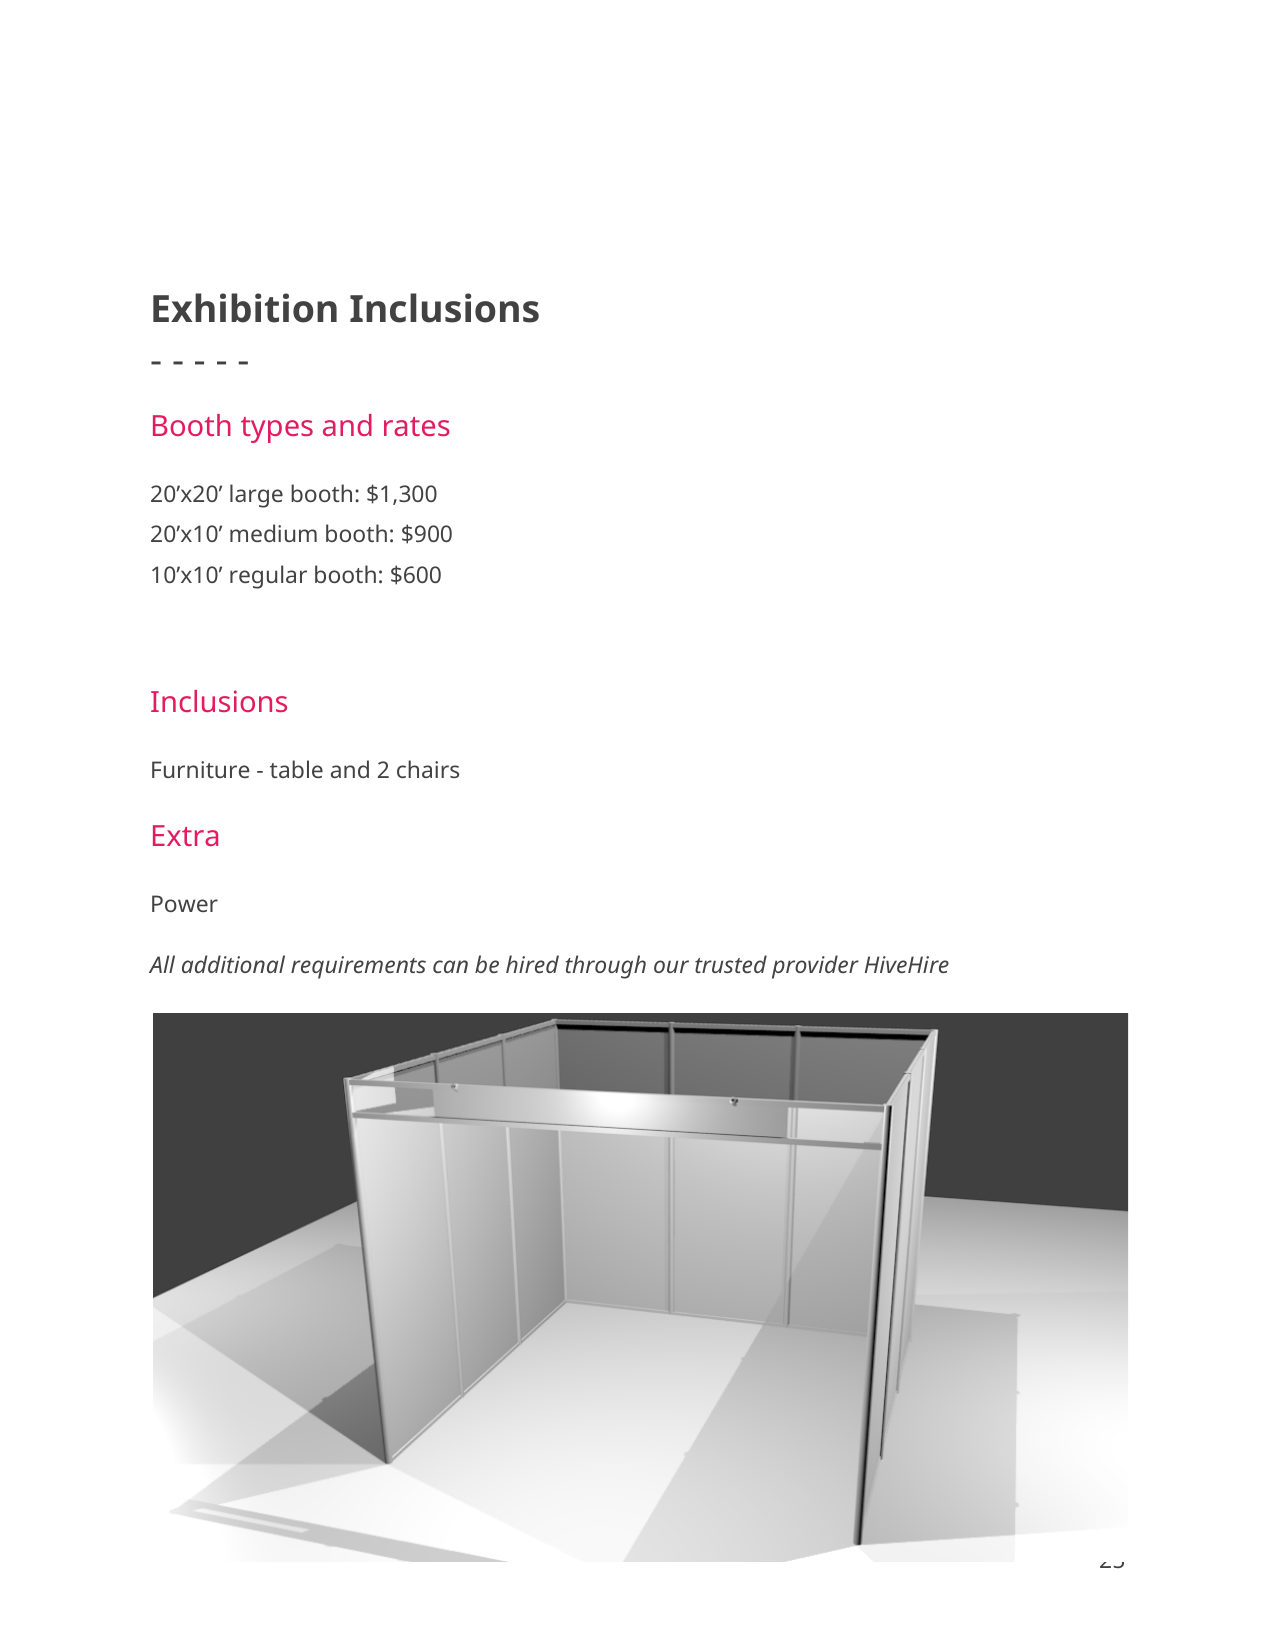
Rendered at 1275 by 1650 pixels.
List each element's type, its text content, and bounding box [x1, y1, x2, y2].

text 20’x20’ large booth: $1,300 20’x10’ medium booth: $900 10’x10’ regular booth: $600 [150, 478, 1125, 590]
text Extra [150, 816, 1125, 855]
text Power [150, 888, 1125, 919]
text Booth types and rates [150, 405, 1125, 445]
text Inclusions [150, 682, 1125, 721]
text Furniture - table and 2 chairs [150, 754, 1125, 785]
text All additional requirements can be hired through our trusted provider HiveHire [150, 949, 1125, 981]
picture [153, 1013, 1129, 1562]
subtitle Exhibition Inclusions [150, 282, 1125, 333]
text - - - - - [150, 333, 1125, 384]
